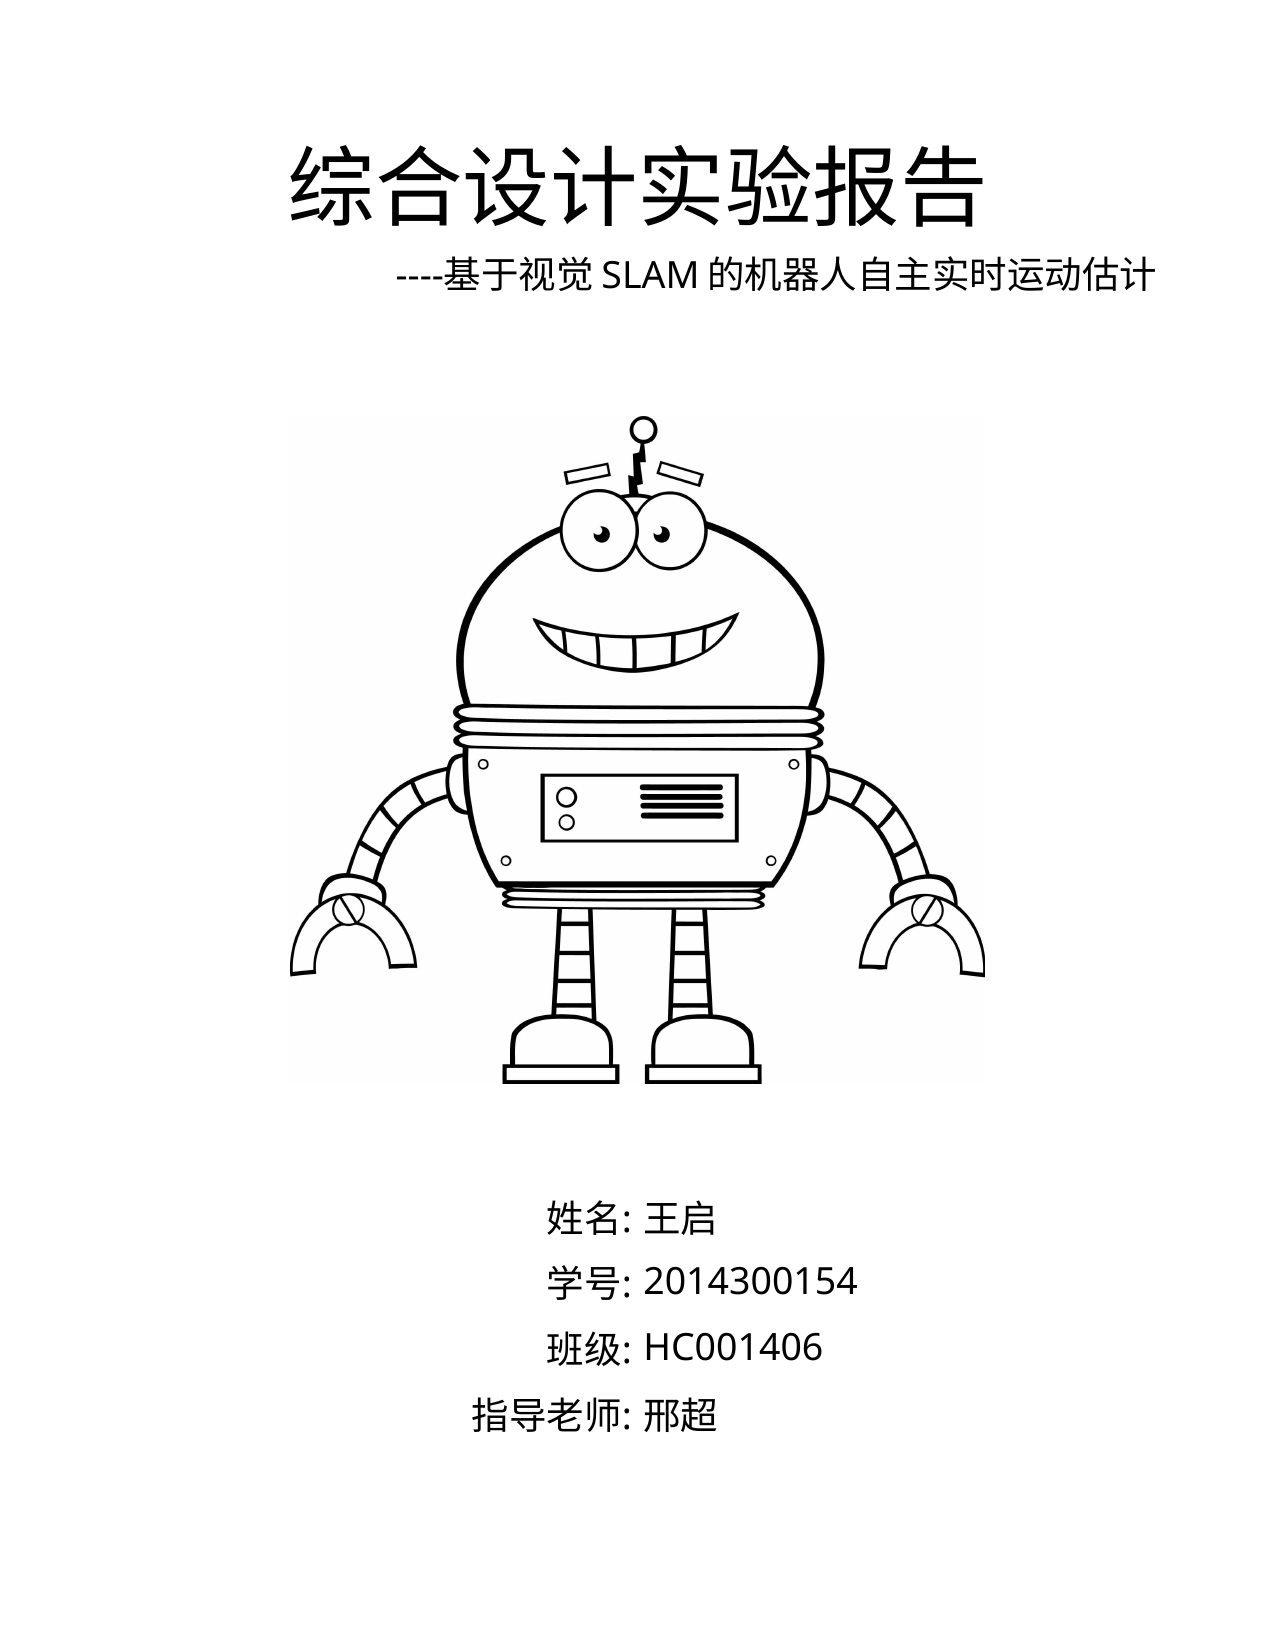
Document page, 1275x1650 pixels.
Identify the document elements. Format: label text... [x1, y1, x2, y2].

text 综合设计实验报告 [118, 118, 1157, 245]
table_cell 邢超 [638, 1381, 1157, 1446]
table_header 王启 [638, 1183, 1157, 1249]
table_cell 班级: [118, 1315, 637, 1381]
table_cell 指导老师: [118, 1381, 637, 1446]
text ----基于视觉SLAM的机器人自主实时运动估计 [118, 245, 1157, 299]
table_cell 学号: [118, 1249, 637, 1314]
table_cell 2014300154 [638, 1249, 1157, 1314]
table_header 姓名: [118, 1183, 637, 1249]
picture [290, 416, 985, 1084]
table_cell HC001406 [638, 1315, 1157, 1381]
